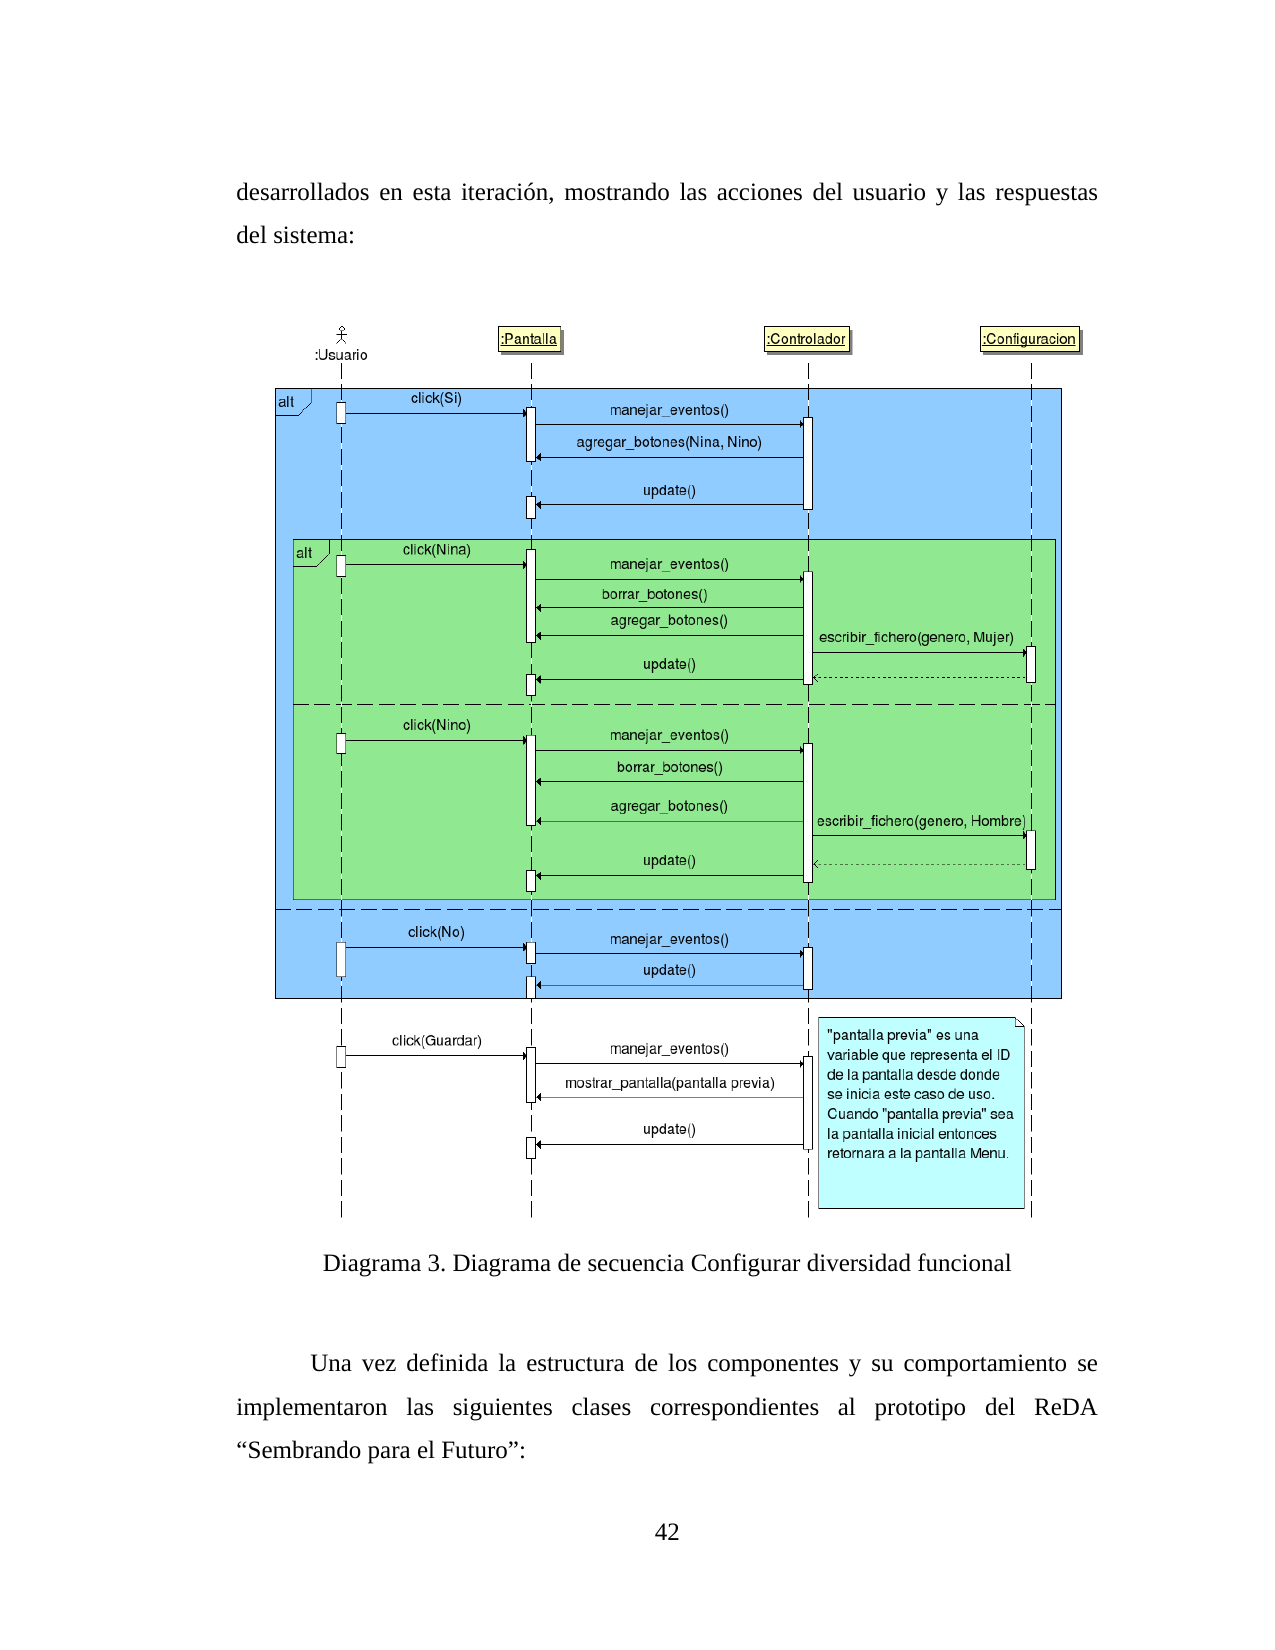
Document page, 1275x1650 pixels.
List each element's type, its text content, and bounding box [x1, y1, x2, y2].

text Una vez definida la estructura de los componentes y su comportamiento se implementaron las siguientes clases correspondientes al prototipo del ReDA “Sembrando para el Futuro”: [236, 1392, 1098, 1463]
text Diagrama 3. Diagrama de secuencia Configurar diversidad funcional [236, 364, 1098, 1320]
picture [251, 365, 1093, 1261]
text El Diagrama 3 describe el funcionamiento dinámico de los componentes desarrollados en esta iteración, mostrando las acciones del usuario y las respuestas del sistema: [236, 177, 1098, 292]
